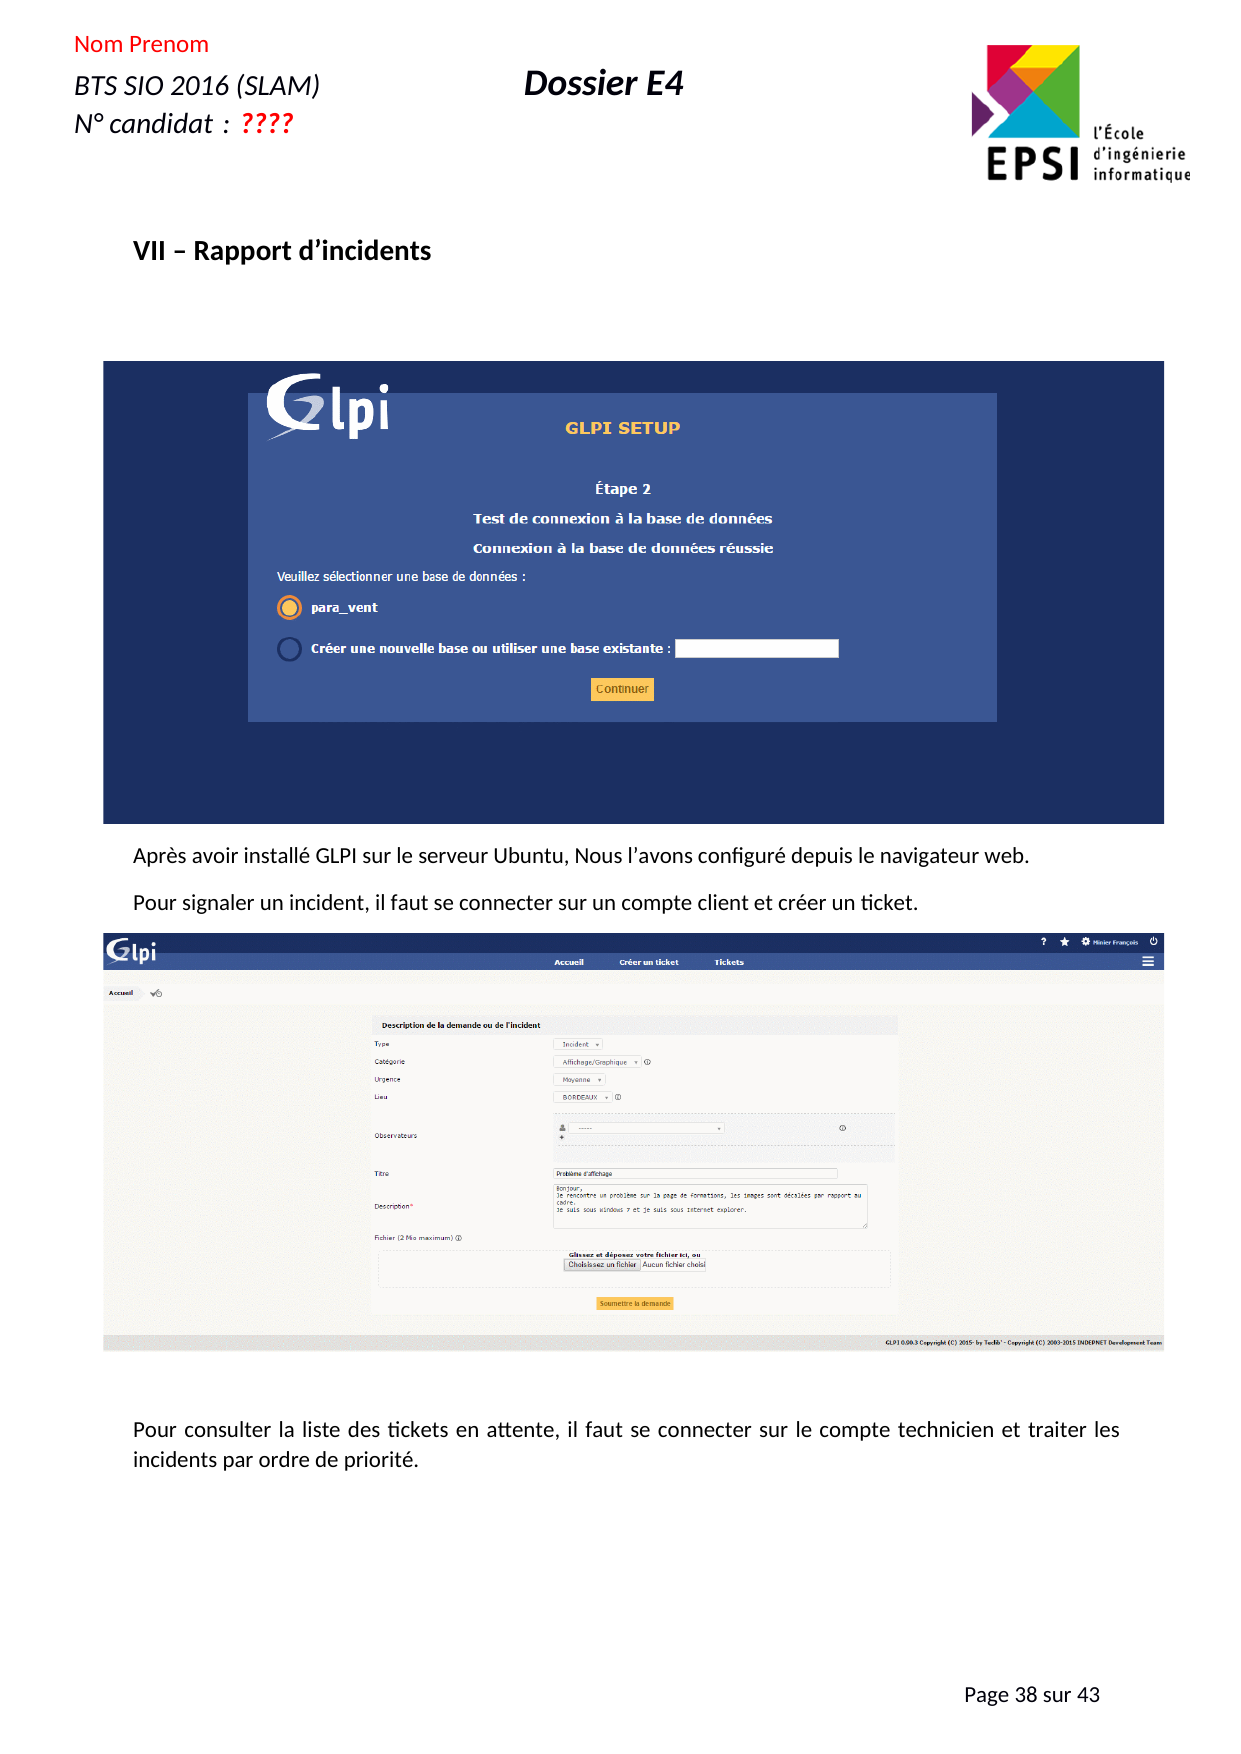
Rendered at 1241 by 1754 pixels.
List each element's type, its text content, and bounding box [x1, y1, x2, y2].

text Pour consulter la liste des tickets en attente, il faut se connecter sur le compte technicien et traiter les incidents par ordre de priorité. [133, 1415, 1122, 1473]
text Pour signaler un incident, il faut se connecter sur un compte client et créer un ticket. [133, 888, 1122, 916]
text Après avoir installé GLPI sur le serveur Ubuntu, Nous l’avons configuré depuis le navigateur web. [133, 842, 1122, 869]
subtitle VII – Rapport d’incidents [133, 232, 1122, 268]
